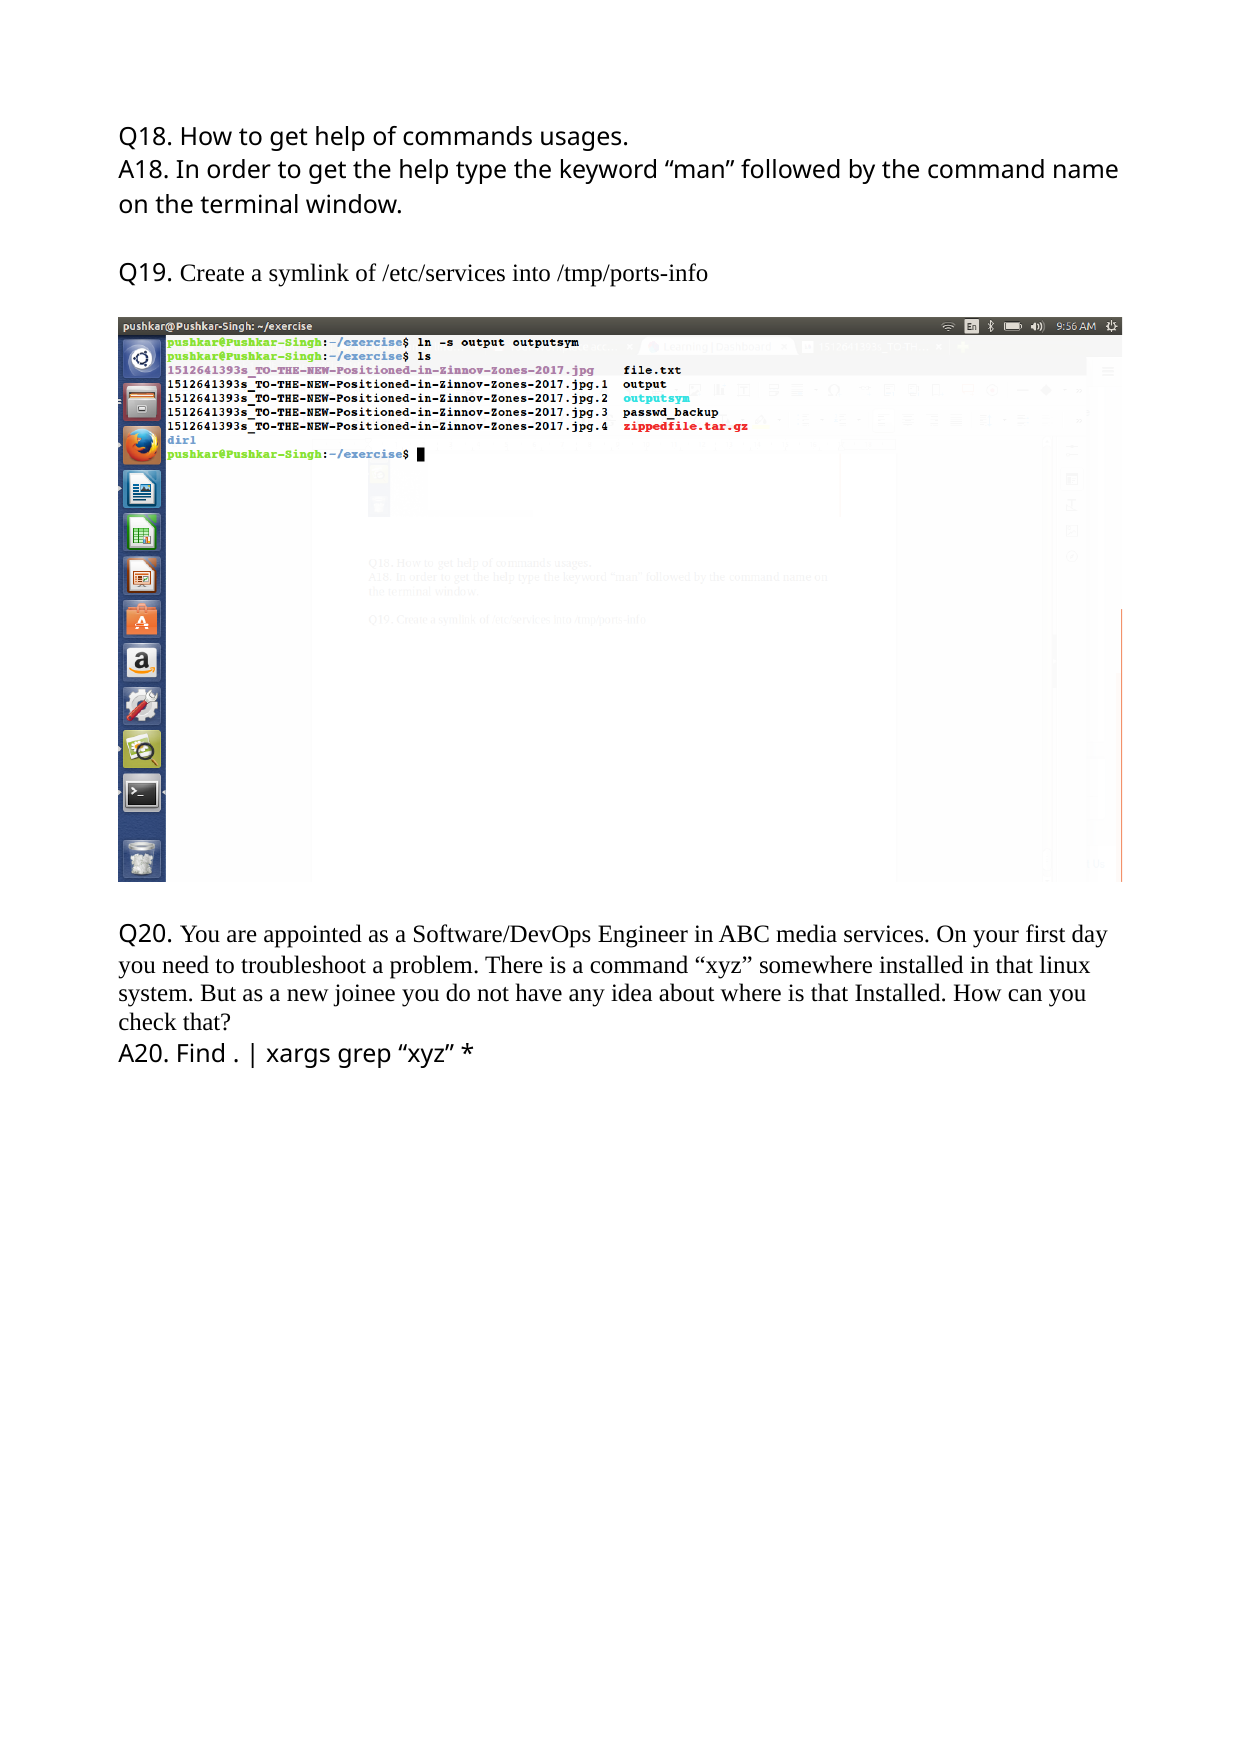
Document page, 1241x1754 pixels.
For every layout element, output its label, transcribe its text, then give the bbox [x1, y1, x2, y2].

text Q19. Create a symlink of /etc/services into /tmp/ports-info [118, 254, 1122, 288]
text A18. In order to get the help type the keyword “man” followed by the command name on the terminal window. [118, 152, 1122, 220]
text Q20. You are appointed as a Software/DevOps Engineer in ABC media services. On your first day you need to troubleshoot a problem. There is a command “xyz” somewhere installed in that linux system. But as a new joinee you do not have any idea about where is that Installed. How can you check that? [118, 916, 1122, 1036]
picture [118, 317, 1123, 882]
text A20. Find . | xargs grep “xyz” * [118, 1036, 1122, 1070]
text Q18. How to get help of commands usages. [118, 118, 1122, 152]
